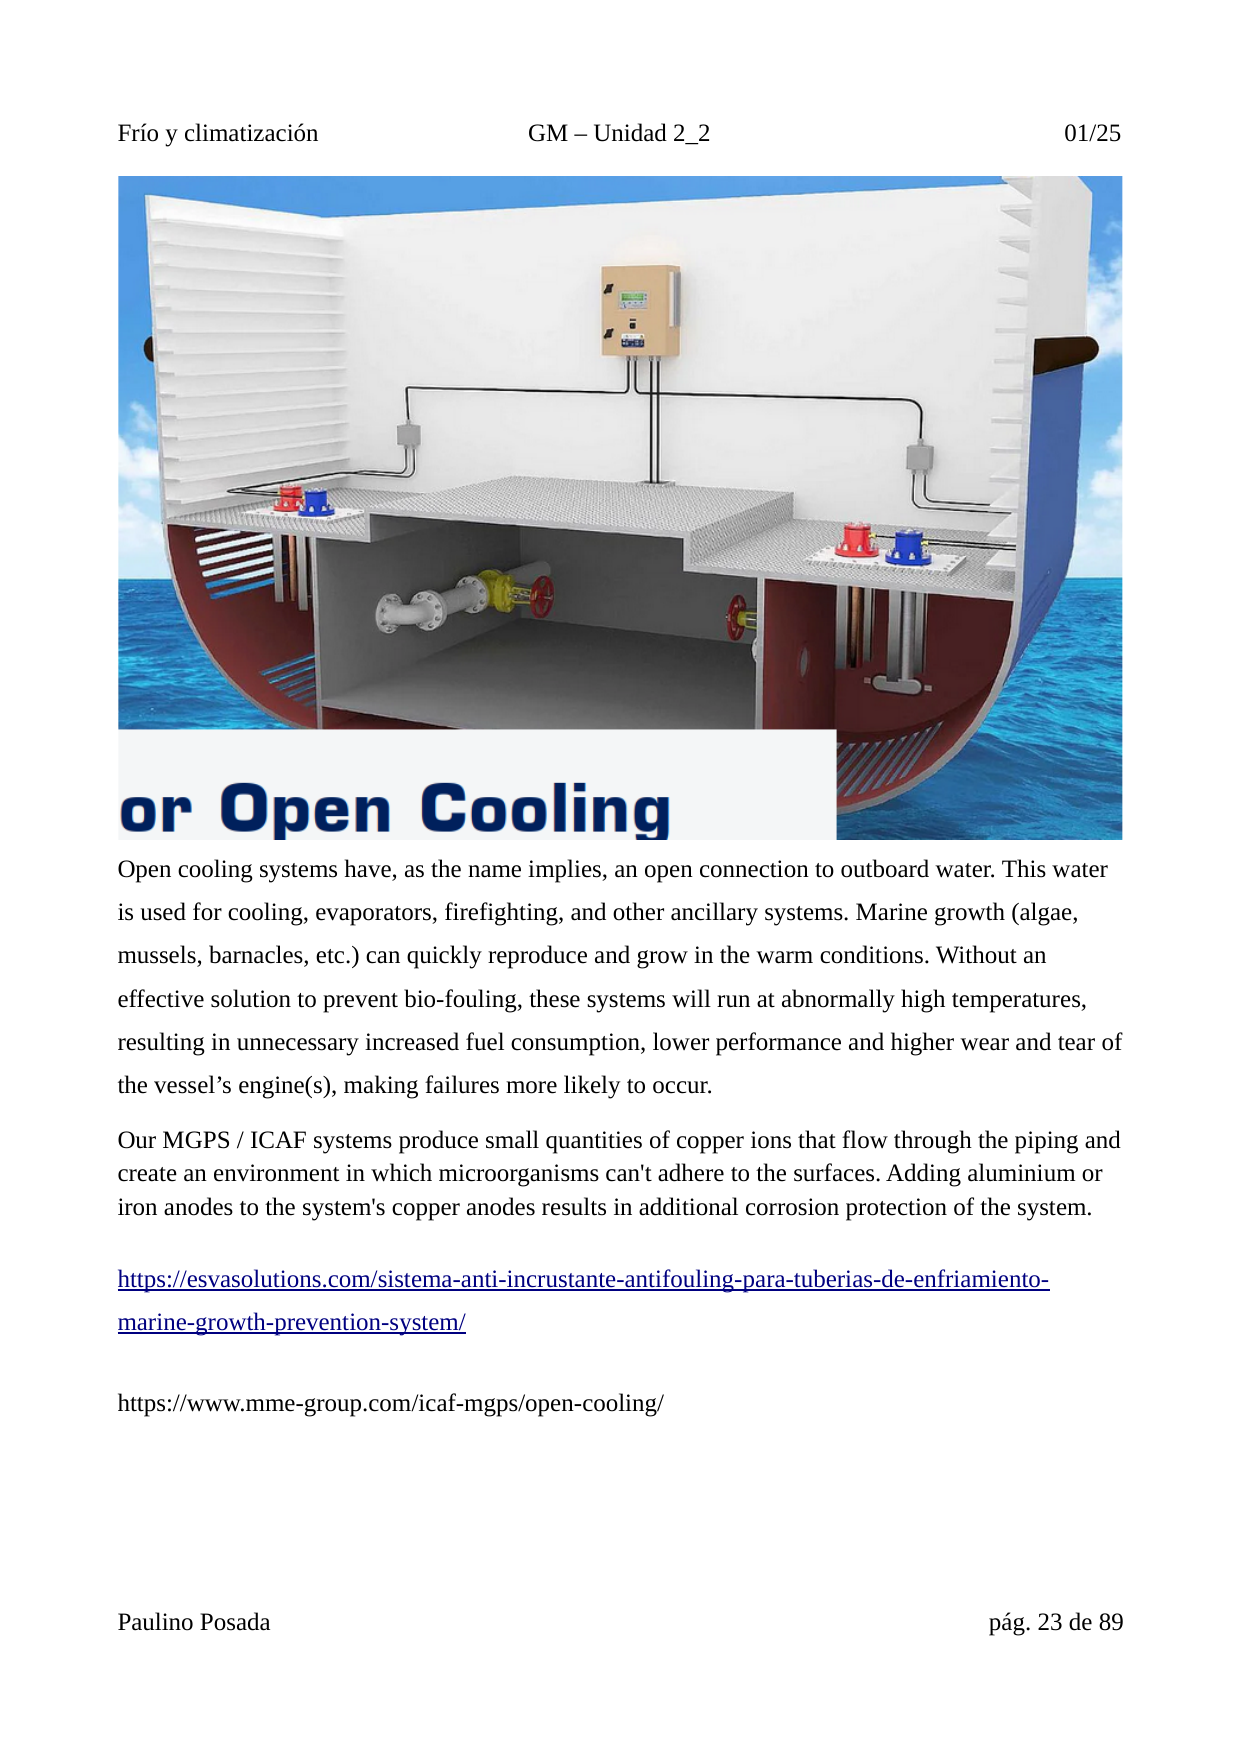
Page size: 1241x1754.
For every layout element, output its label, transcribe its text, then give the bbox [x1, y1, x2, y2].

text Our MGPS / ICAF systems produce small quantities of copper ions that flow through the piping and create an environment in which microorganisms can't adhere to the surfaces. Adding aluminium or iron anodes to the system's copper anodes results in additional corrosion protection of the system. [117, 1126, 1123, 1220]
text https://www.mme-group.com/icaf-mgps/open-cooling/ [117, 1388, 1123, 1417]
text Open cooling systems have, as the name implies, an open connection to outboard water. This water is used for cooling, evaporators, firefighting, and other ancillary systems. Marine growth (algae, mussels, barnacles, etc.) can quickly reproduce and grow in the warm conditions. Without an effective solution to prevent bio-fouling, these systems will run at abnormally high temperatures, resulting in unnecessary increased fuel consumption, lower performance and higher wear and tear of the vessel’s engine(s), making failures more likely to occur. [117, 176, 1123, 1099]
text https://esvasolutions.com/sistema-anti-incrustante-antifouling-para-tuberias-de-enfriamiento-marine-growth-prevention-system/ [117, 1264, 1123, 1336]
picture [118, 176, 1123, 840]
